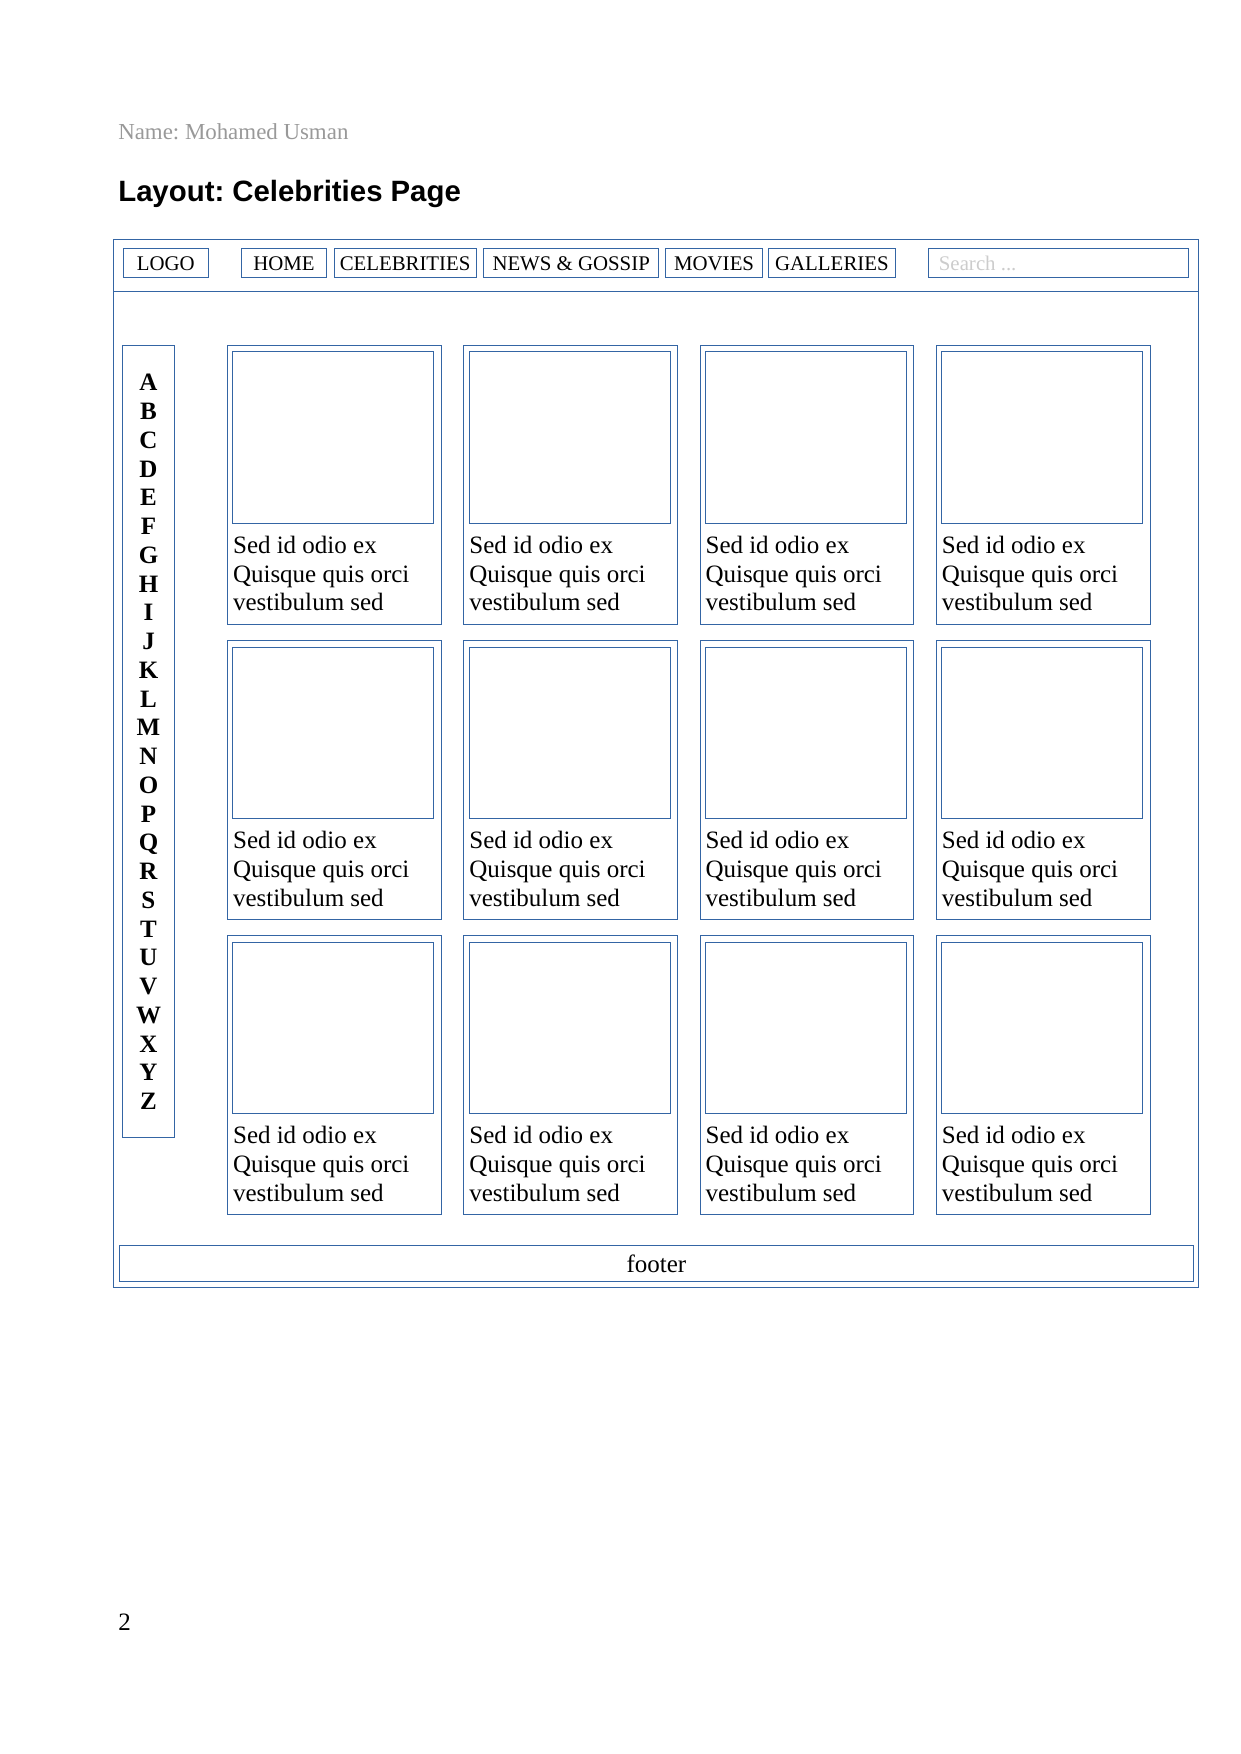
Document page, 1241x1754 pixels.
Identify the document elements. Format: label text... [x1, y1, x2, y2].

subtitle Layout: Celebrities Page [118, 174, 1122, 208]
